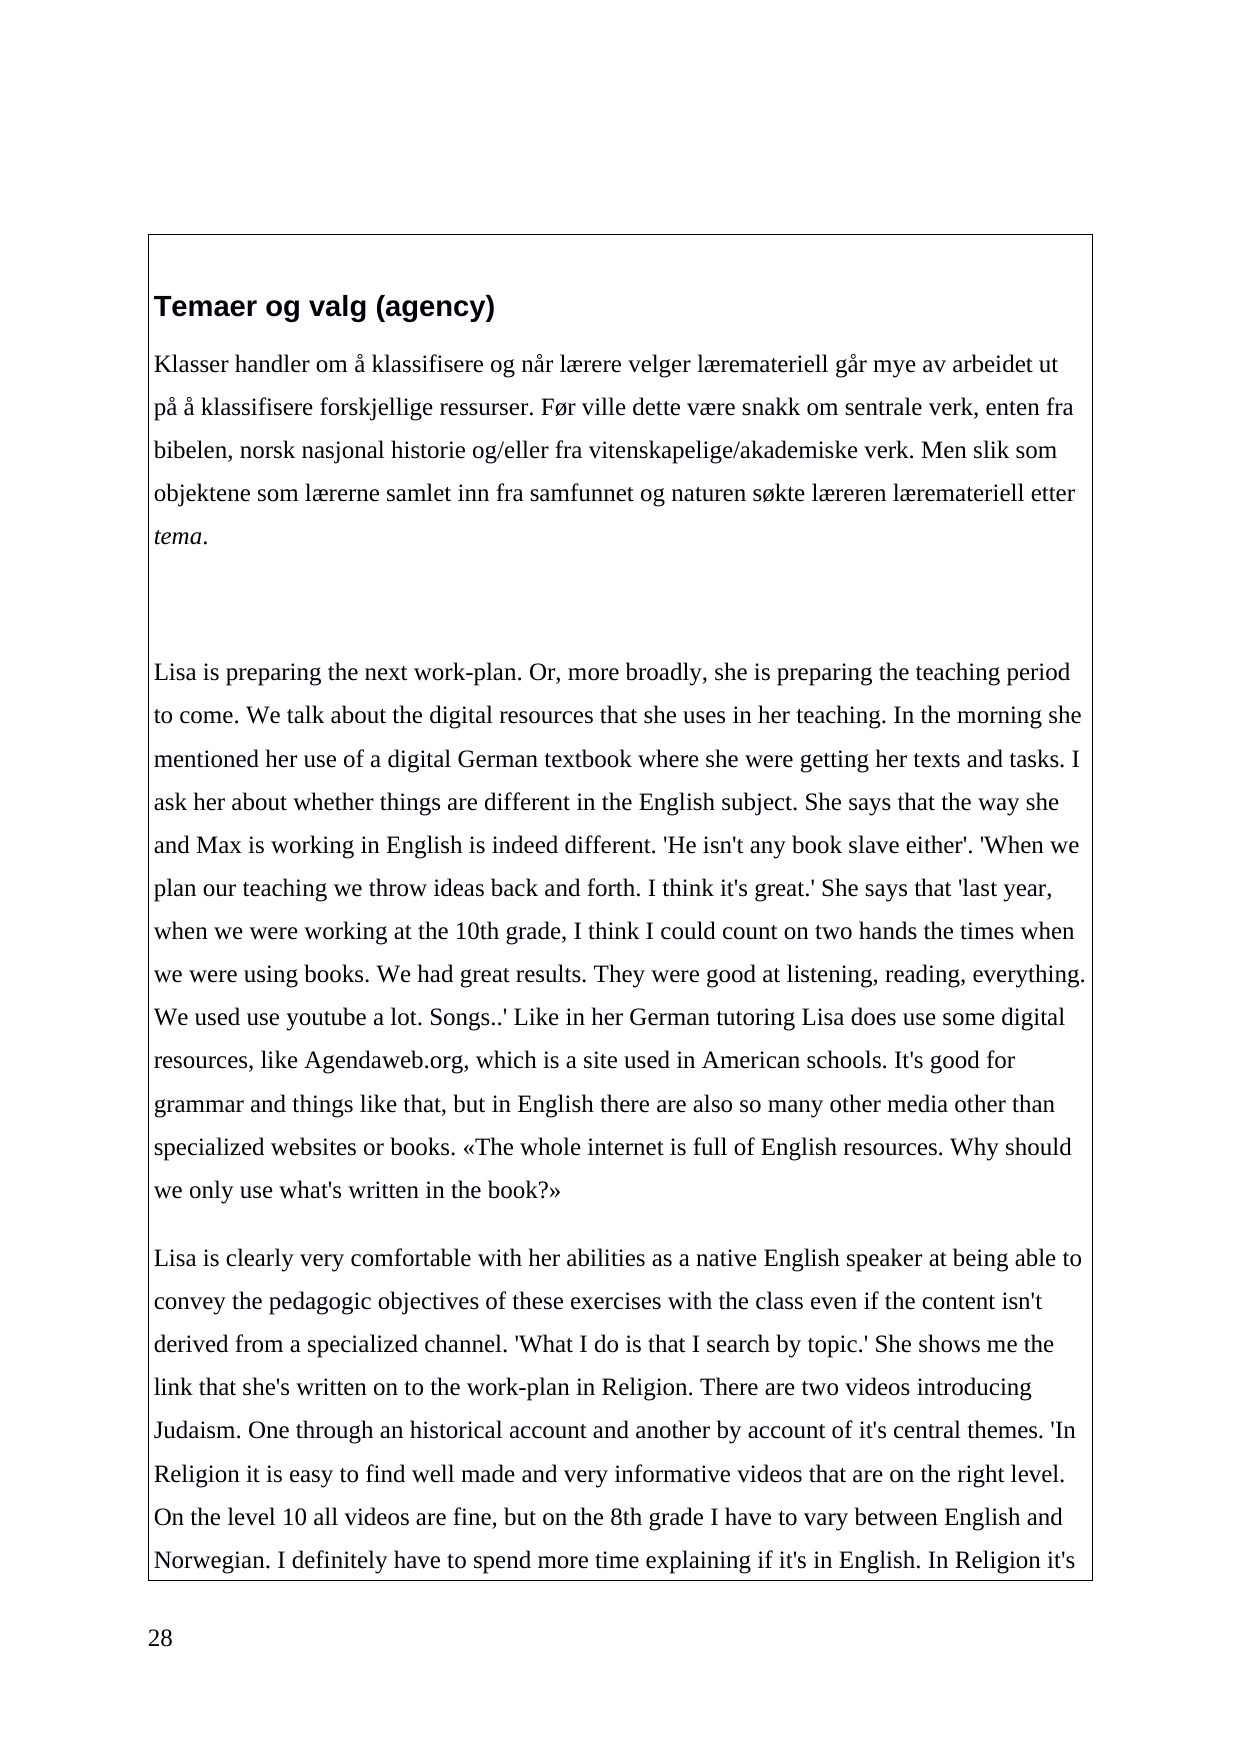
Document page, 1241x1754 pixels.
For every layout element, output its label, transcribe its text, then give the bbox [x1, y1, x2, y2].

table_header Temaer og valg (agency) Klasser handler om å klassifisere og når lærere velger læremateriell går mye av arbeidet ut på å klassifisere forskjellige ressurser. Før ville dette være snakk om sentrale verk, enten fra bibelen, norsk nasjonal historie og/eller fra vitenskapelige/akademiske verk. Men slik som objektene som lærerne samlet inn fra samfunnet og naturen søkte læreren læremateriell etter tema. Lisa is preparing the next work-plan. Or, more broadly, she is preparing the teaching period to come. We talk about the digital resources that she uses in her teaching. In the morning she mentioned her use of a digital German textbook where she were getting her texts and tasks. I ask her about whether things are different in the English subject. She says that the way she and Max is working in English is indeed different. 'He isn't any book slave either'. 'When we plan our teaching we throw ideas back and forth. I think it's great.' She says that 'last year, when we were working at the 10th grade, I think I could count on two hands the times when we were using books. We had great results. They were good at listening, reading, everything. We used use youtube a lot. Songs..' Like in her German tutoring Lisa does use some digital resources, like Agendaweb.org, which is a site used in American schools. It's good for grammar and things like that, but in English there are also so many other media other than specialized websites or books. «The whole internet is full of English resources. Why should we only use what's written in the book?» Lisa is clearly very comfortable with her abilities as a native English speaker at being able to convey the pedagogic objectives of these exercises with the class even if the content isn't derived from a specialized channel. 'What I do is that I search by topic.' She shows me the link that she's written on to the work-plan in Religion. There are two videos introducing Judaism. One through an historical account and another by account of it's central themes. 'In Religion it is easy to find well made and very informative videos that are on the right level. On the level 10 all videos are fine, but on the 8th grade I have to vary between English and Norwegian. I definitely have to spend more time explaining if it's in English. In Religion it's [149, 235, 1092, 1579]
